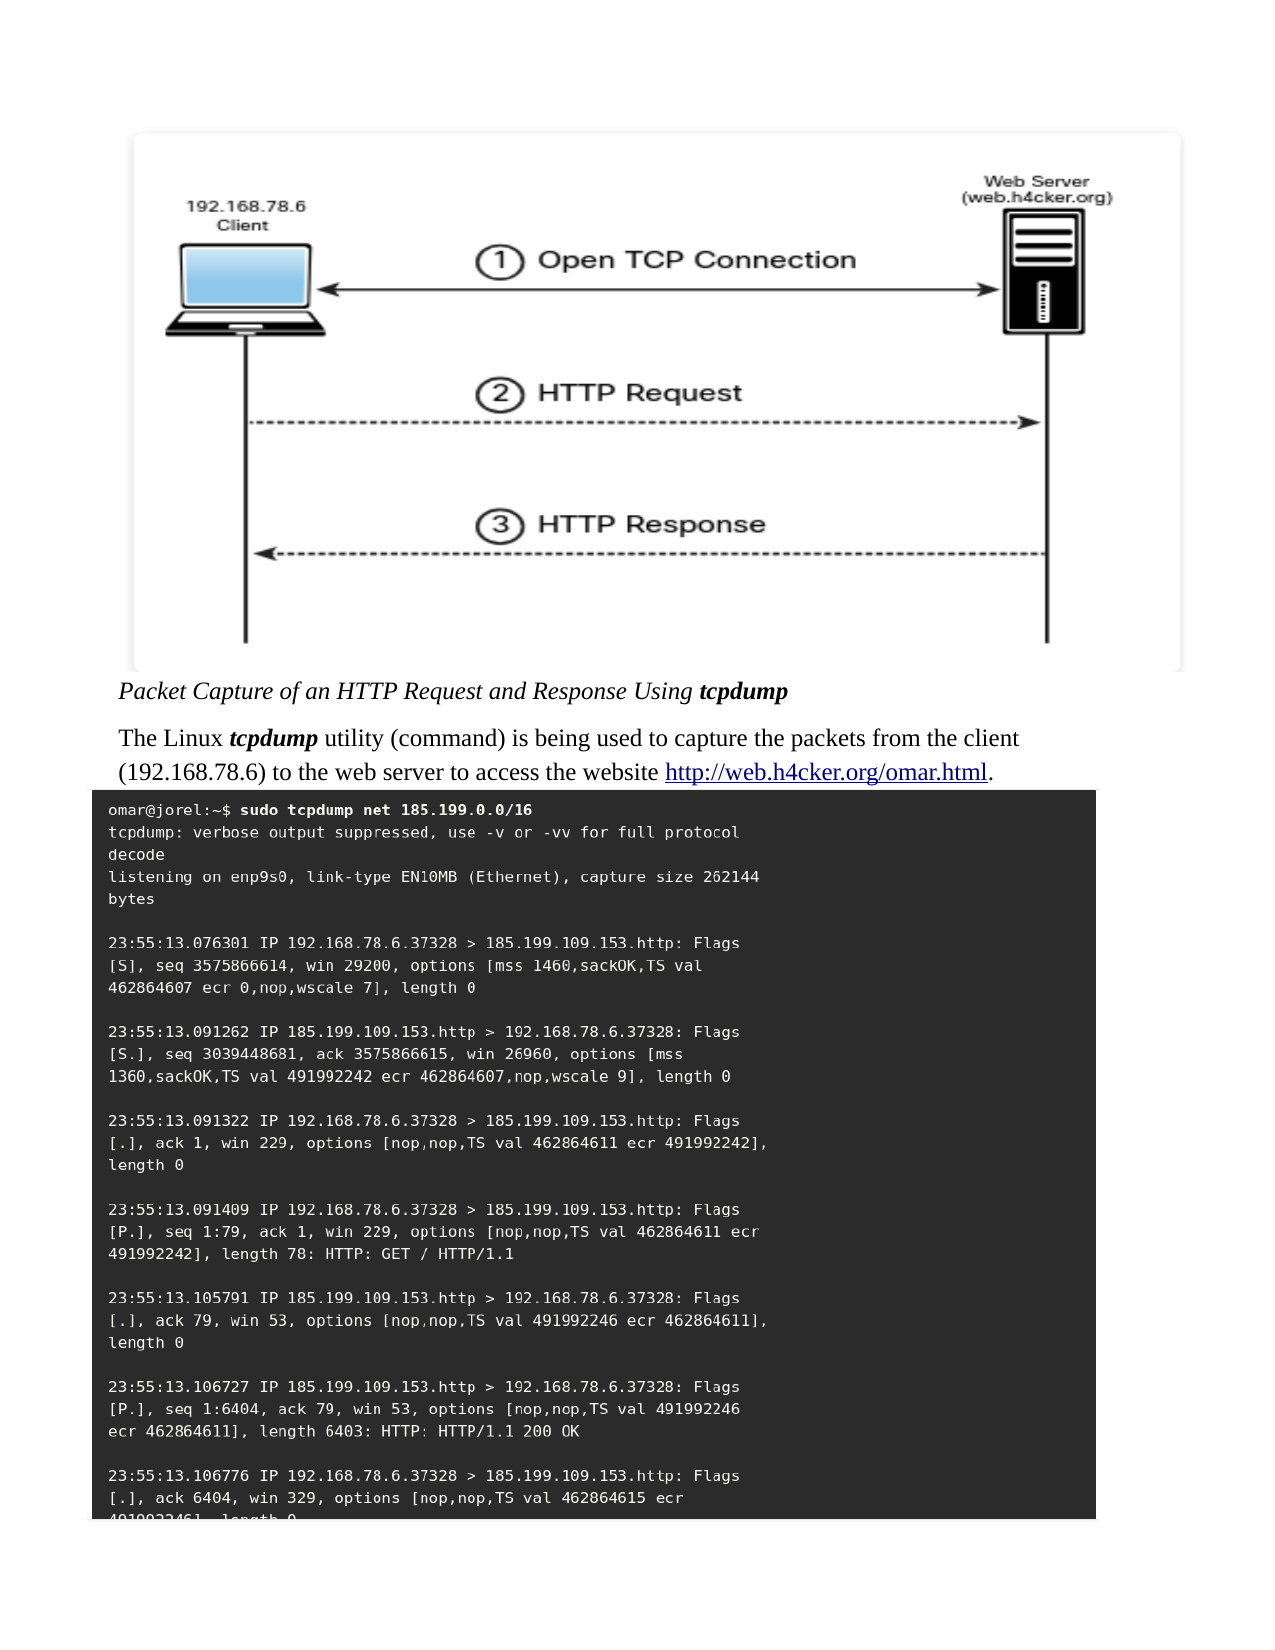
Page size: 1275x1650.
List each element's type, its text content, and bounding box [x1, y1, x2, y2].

picture [87, 789, 1100, 1522]
text The Linux tcpdump utility (command) is being used to capture the packets from the client (192.168.78.6) to the web server to access the website http://web.h4cker.org/omar.html. [118, 723, 1157, 785]
picture [126, 126, 1185, 672]
text Packet Capture of an HTTP Request and Response Using tcpdump [118, 118, 1157, 705]
